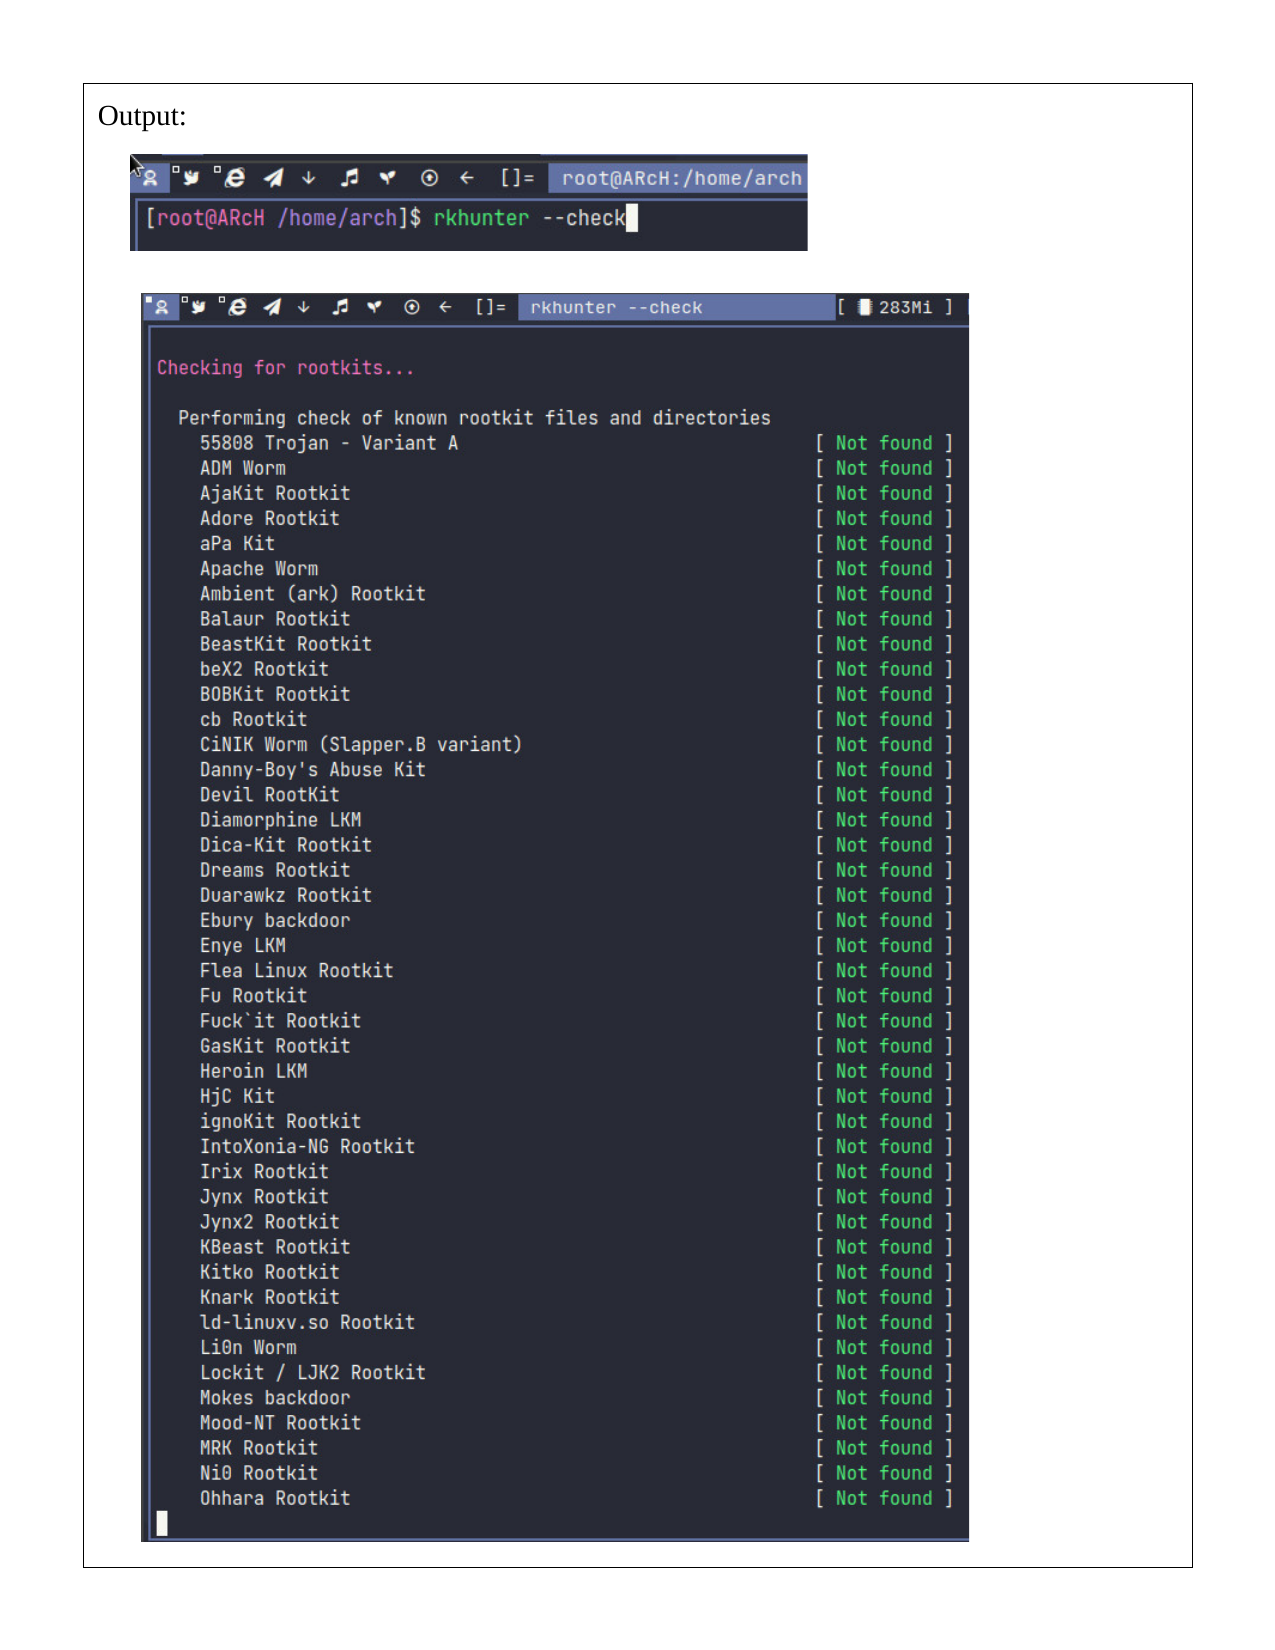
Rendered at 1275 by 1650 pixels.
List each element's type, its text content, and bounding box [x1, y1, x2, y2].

picture [141, 293, 970, 1542]
text Output: [98, 98, 1177, 131]
picture [130, 154, 808, 251]
